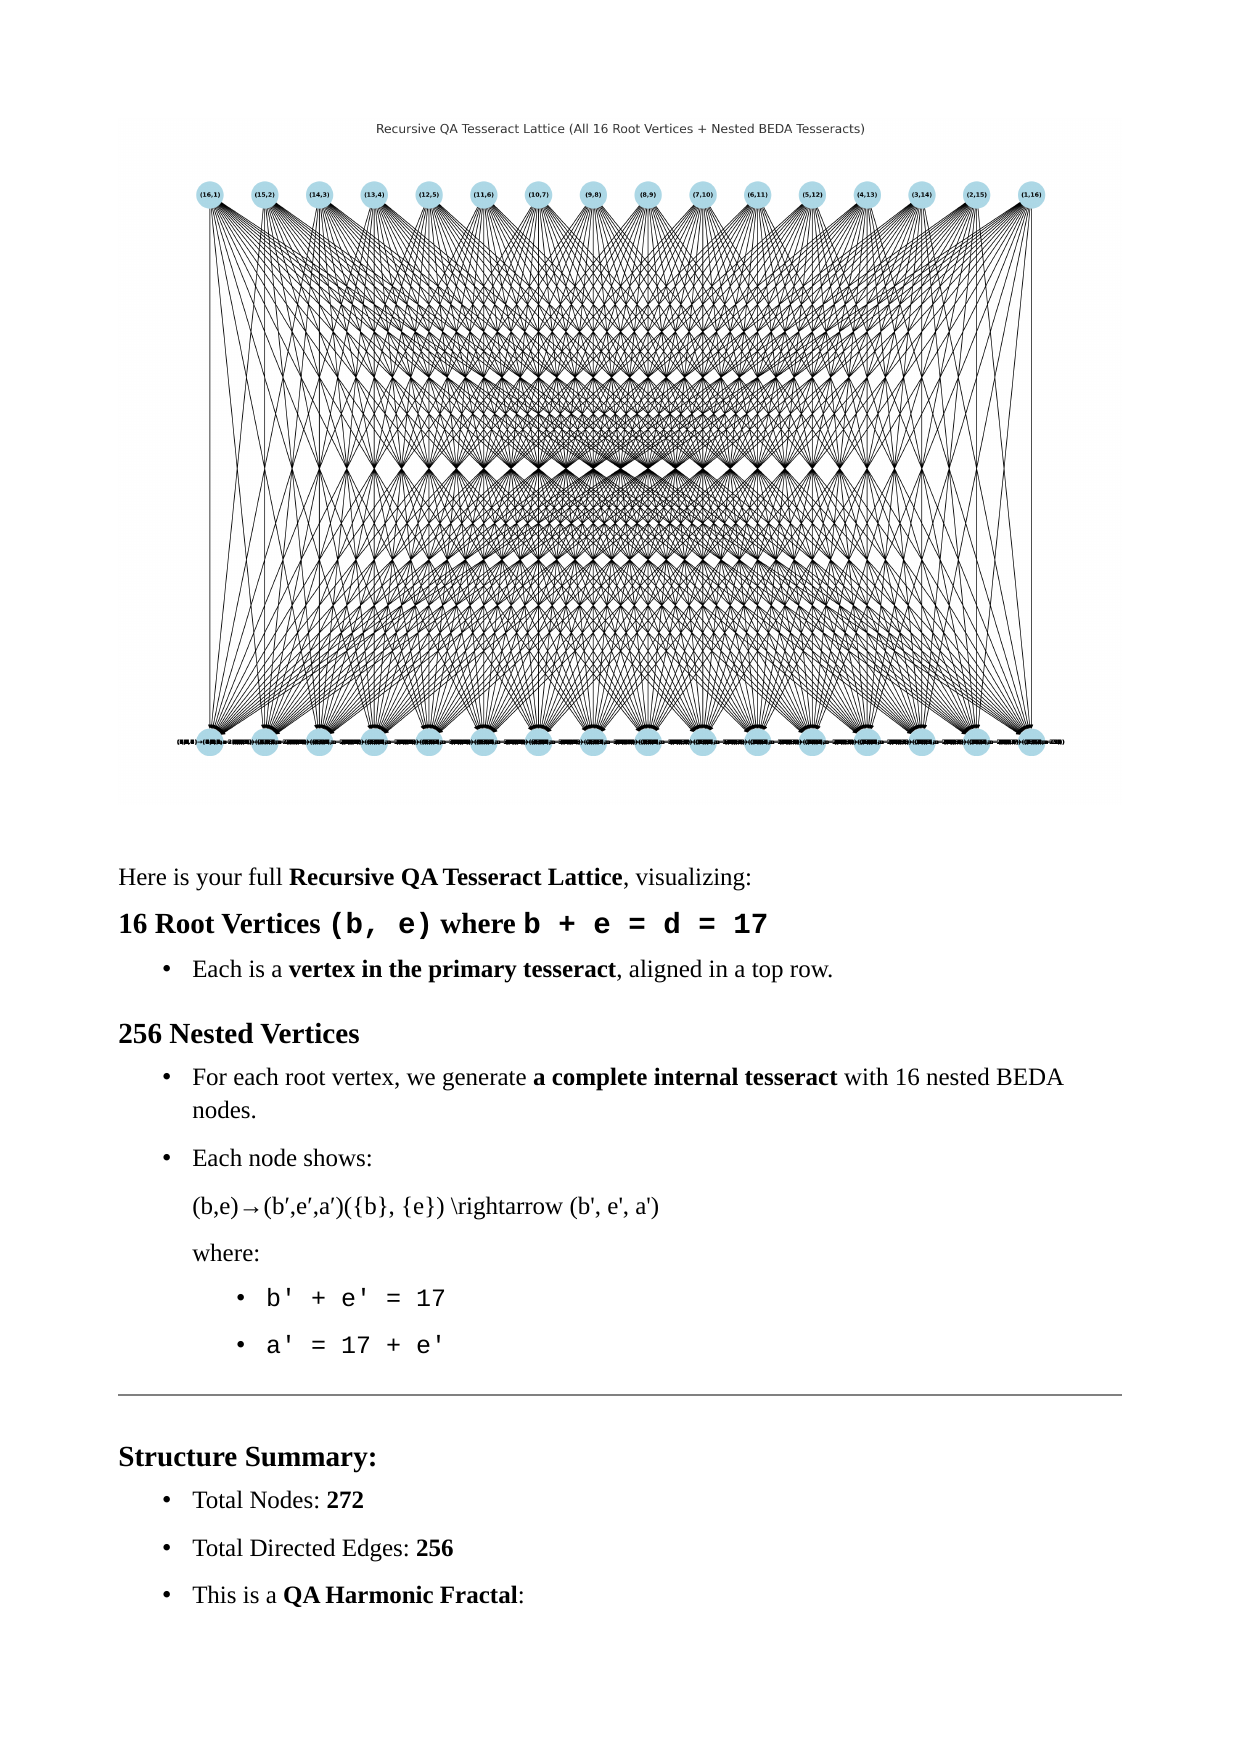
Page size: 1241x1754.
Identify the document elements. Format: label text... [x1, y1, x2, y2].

list This is a QA Harmonic Fractal: [162, 1580, 1122, 1609]
subtitle 16 Root Vertices (b, e) where b + e = d = 17 [118, 906, 1122, 942]
list a′ = 17 + e′ [236, 1333, 1122, 1361]
subtitle 256 Nested Vertices [118, 1016, 1122, 1050]
list For each root vertex, we generate a complete internal tesseract with 16 nested BEDA nodes. [162, 1062, 1122, 1124]
list (b,e)→(b′,e′,a′)({b}, {e}) \rightarrow (b', e', a') [162, 1191, 1122, 1219]
list Each is a vertex in the primary tesseract, aligned in a top row. [162, 954, 1122, 983]
list Total Nodes: 272 [162, 1485, 1122, 1514]
list where: [162, 1238, 1122, 1267]
subtitle Structure Summary: [118, 1439, 1122, 1472]
picture [118, 118, 1123, 805]
list Total Directed Edges: 256 [162, 1533, 1122, 1561]
list b′ + e′ = 17 [236, 1286, 1122, 1314]
list Each node shows: [162, 1143, 1122, 1172]
text Here is your full Recursive QA Tesseract Lattice, visualizing: [118, 805, 1122, 891]
